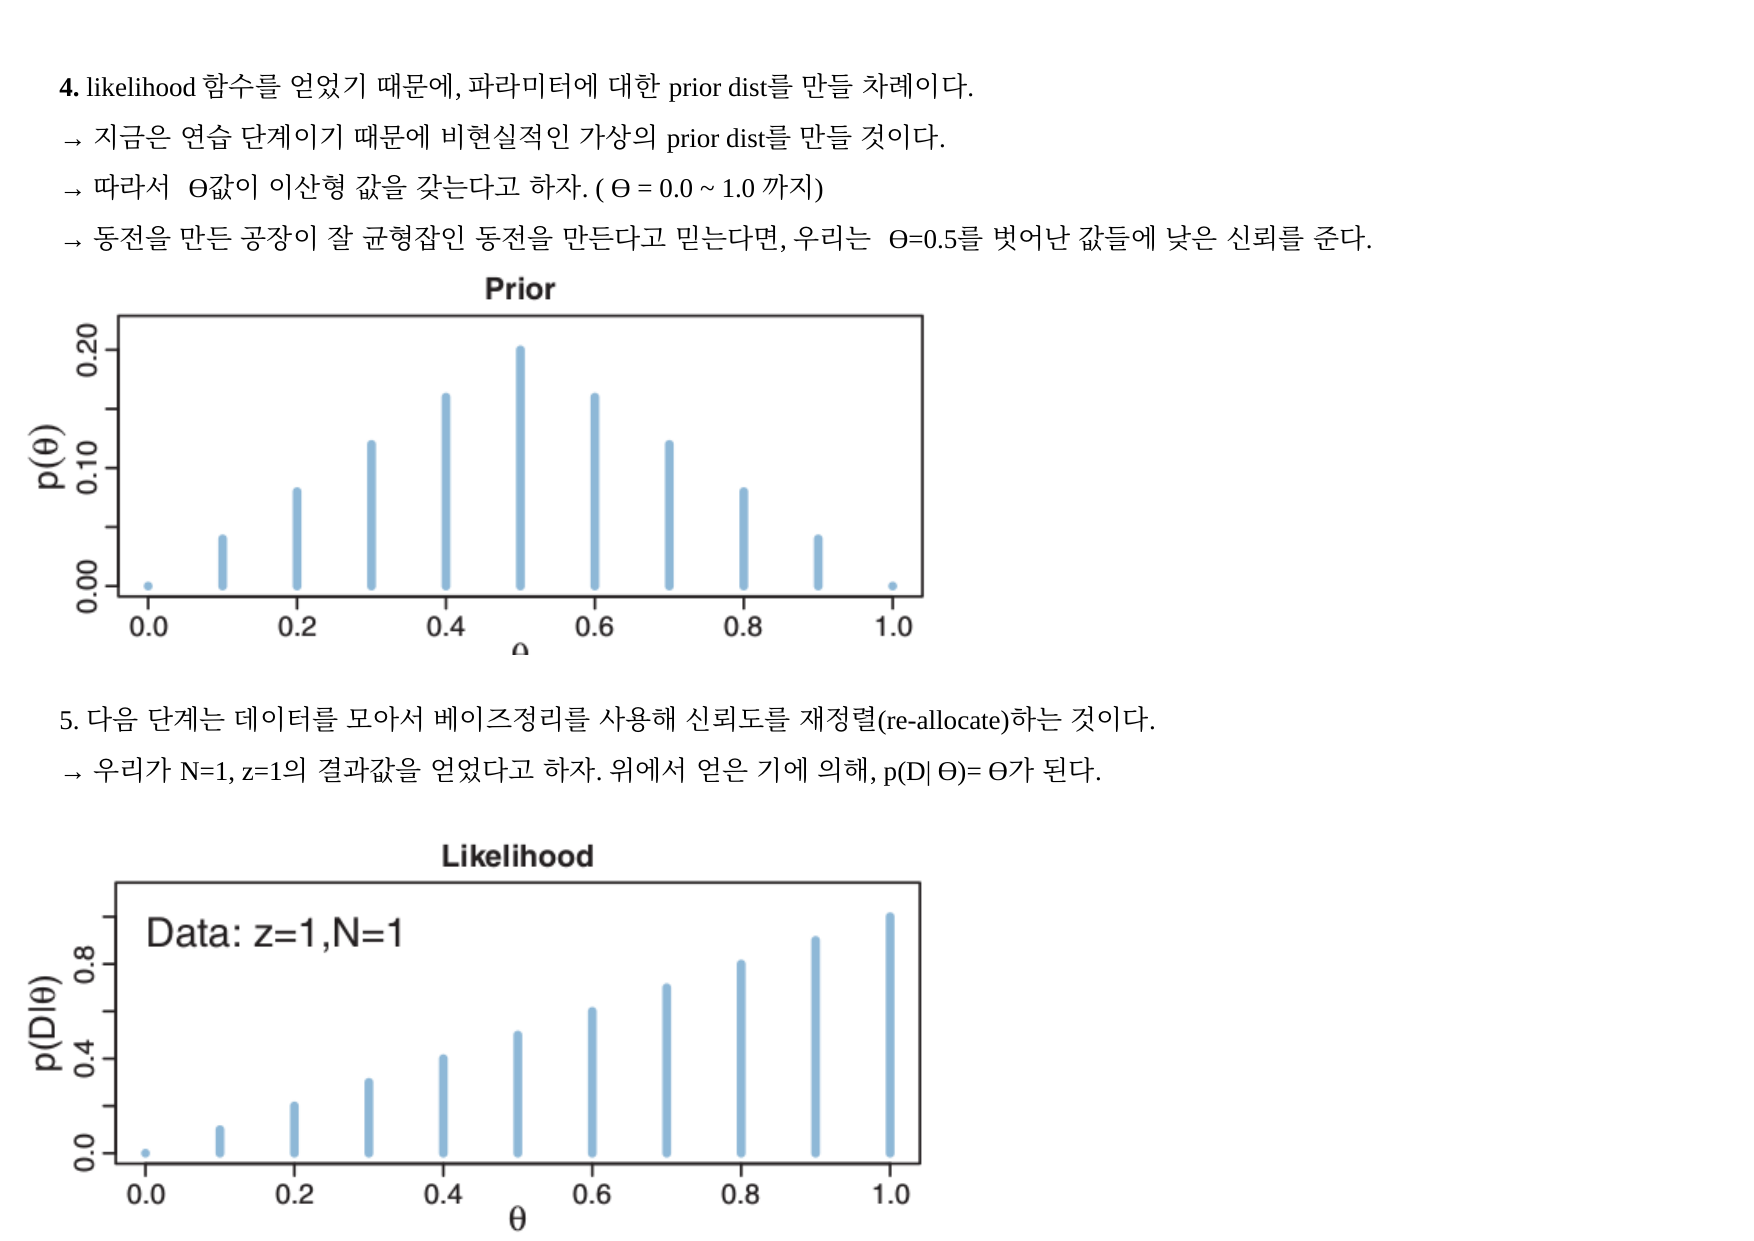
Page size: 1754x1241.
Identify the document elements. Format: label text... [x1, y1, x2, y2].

text 4. likelihood 함수를 얻었기 때문에, 파라미터에 대한 prior dist를 만들 차례이다. [59, 65, 1695, 104]
picture [6, 262, 932, 655]
text → 따라서 Ө값이 이산형 값을 갖는다고 하자. ( Ө = 0.0 ~ 1.0 까지) [59, 167, 1695, 206]
text 5. 다음 단계는 데이터를 모아서 베이즈정리를 사용해 신뢰도를 재정렬(re-allocate)하는 것이다. [59, 698, 1695, 737]
text → 우리가 N=1, z=1의 결과값을 얻었다고 하자. 위에서 얻은 기에 의해, p(D| Ө)= Ө가 된다. [59, 749, 1695, 788]
picture [8, 835, 930, 1240]
text → 지금은 연습 단계이기 때문에 비현실적인 가상의 prior dist를 만들 것이다. [59, 116, 1695, 155]
text → 동전을 만든 공장이 잘 균형잡인 동전을 만든다고 믿는다면, 우리는 Ө=0.5를 벗어난 값들에 낮은 신뢰를 준다. [59, 217, 1695, 256]
